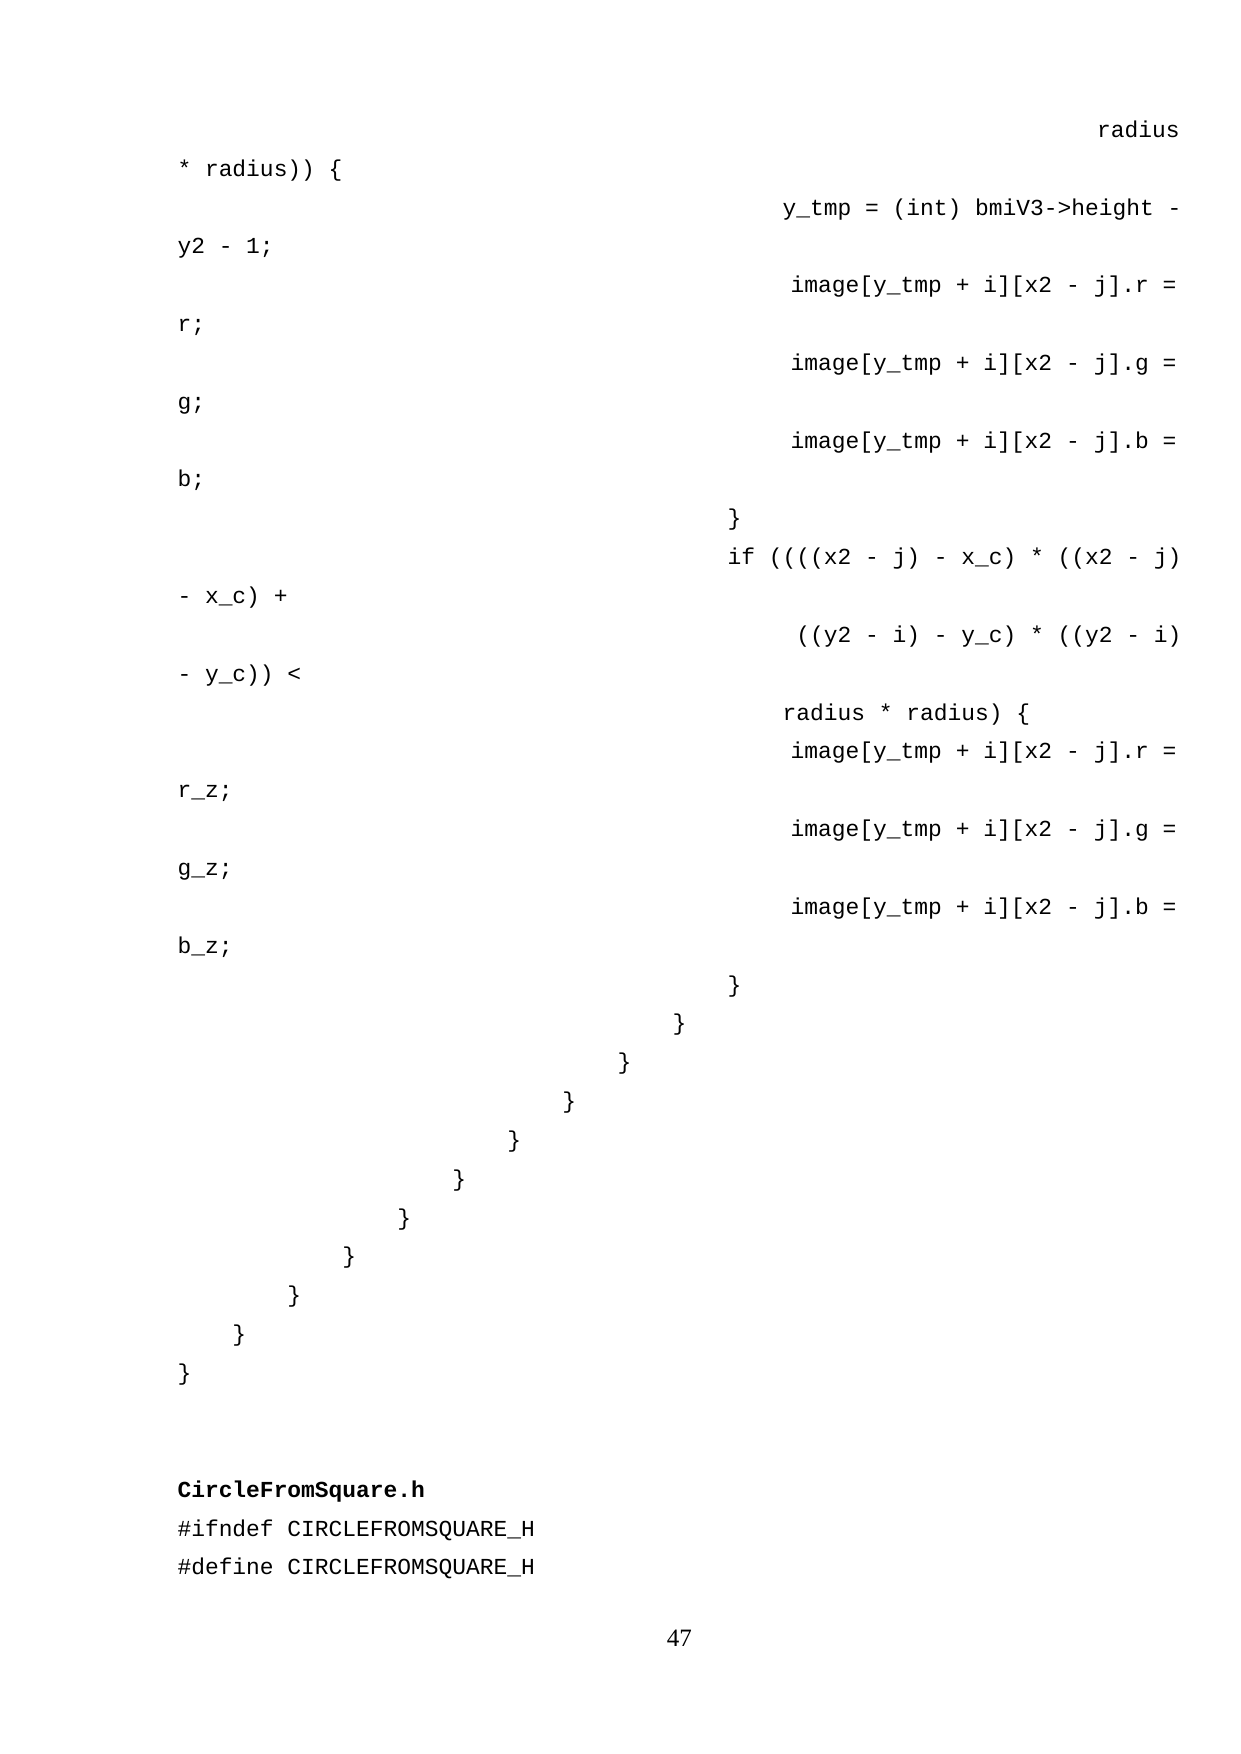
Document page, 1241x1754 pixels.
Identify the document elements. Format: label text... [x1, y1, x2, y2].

text y_tmp = (int) bmiV3->height - y2 - 1; [177, 196, 1181, 261]
text } [177, 507, 1181, 533]
text } [177, 973, 1181, 999]
text ((y2 - i) - y_c) * ((y2 - i) - y_c)) < [177, 623, 1181, 688]
text image[y_tmp + i][x2 - j].g = g_z; [177, 817, 1181, 882]
text CircleFromSquare.h [177, 1478, 1181, 1504]
text if ((((x2 - j) - x_c) * ((x2 - j) - x_c) + [177, 546, 1181, 610]
text #ifndef CIRCLEFROMSQUARE_H [177, 1517, 1181, 1543]
text } [177, 1089, 1181, 1115]
text } [177, 1012, 1181, 1038]
text } [177, 1206, 1181, 1232]
text image[y_tmp + i][x2 - j].b = b_z; [177, 895, 1181, 960]
text } [177, 1051, 1181, 1077]
text } [177, 1361, 1181, 1387]
text radius * radius)) { [177, 118, 1181, 183]
text } [177, 1245, 1181, 1271]
text } [177, 1284, 1181, 1310]
text image[y_tmp + i][x2 - j].r = r; [177, 273, 1181, 338]
text image[y_tmp + i][x2 - j].b = b; [177, 429, 1181, 494]
text } [177, 1323, 1181, 1348]
text image[y_tmp + i][x2 - j].g = g; [177, 351, 1181, 416]
text radius * radius) { [177, 701, 1181, 727]
text #define CIRCLEFROMSQUARE_H [177, 1556, 1181, 1582]
text } [177, 1128, 1181, 1154]
text image[y_tmp + i][x2 - j].r = r_z; [177, 740, 1181, 804]
text } [177, 1167, 1181, 1193]
